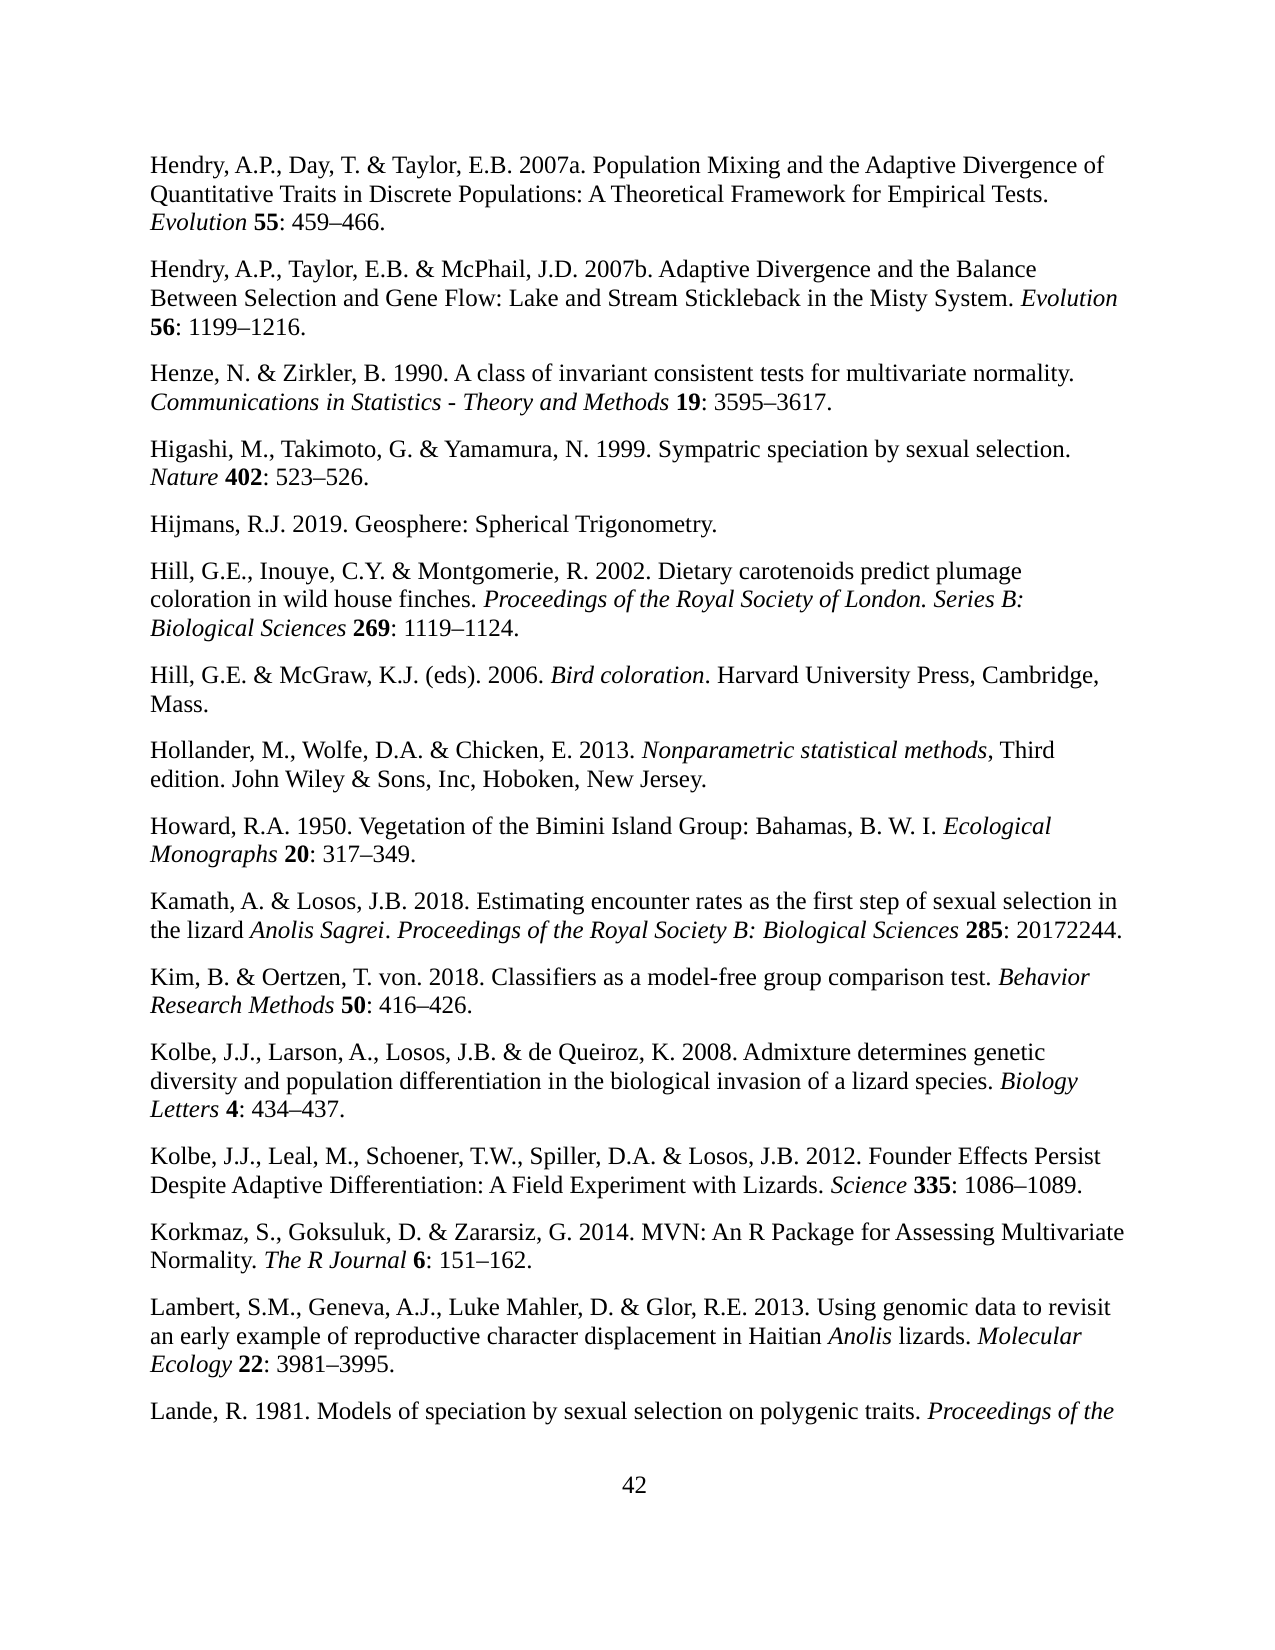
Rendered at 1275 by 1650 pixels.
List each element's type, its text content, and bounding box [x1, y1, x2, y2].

text Howard, R.A. 1950. Vegetation of the Bimini Island Group: Bahamas, B. W. I. Ecological Monographs 20: 317–349. [150, 811, 1125, 868]
text Hill, G.E. & McGraw, K.J. (eds). 2006. Bird coloration. Harvard University Press, Cambridge, Mass. [150, 660, 1125, 717]
text Higashi, M., Takimoto, G. & Yamamura, N. 1999. Sympatric speciation by sexual selection. Nature 402: 523–526. [150, 434, 1125, 491]
text Korkmaz, S., Goksuluk, D. & Zararsiz, G. 2014. MVN: An R Package for Assessing Multivariate Normality. The R Journal 6: 151–162. [150, 1217, 1125, 1274]
text Kamath, A. & Losos, J.B. 2018. Estimating encounter rates as the first step of sexual selection in the lizard Anolis Sagrei. Proceedings of the Royal Society B: Biological Sciences 285: 20172244. [150, 886, 1125, 944]
text Lande, R. 1981. Models of speciation by sexual selection on polygenic traits. Proceedings of the [150, 1396, 1125, 1425]
text Hijmans, R.J. 2019. Geosphere: Spherical Trigonometry. [150, 509, 1125, 538]
text Hollander, M., Wolfe, D.A. & Chicken, E. 2013. Nonparametric statistical methods, Third edition. John Wiley & Sons, Inc, Hoboken, New Jersey. [150, 735, 1125, 793]
text Kolbe, J.J., Leal, M., Schoener, T.W., Spiller, D.A. & Losos, J.B. 2012. Founder Effects Persist Despite Adaptive Differentiation: A Field Experiment with Lizards. Science 335: 1086–1089. [150, 1141, 1125, 1199]
text Kolbe, J.J., Larson, A., Losos, J.B. & de Queiroz, K. 2008. Admixture determines genetic diversity and population differentiation in the biological invasion of a lizard species. Biology Letters 4: 434–437. [150, 1037, 1125, 1123]
text Kim, B. & Oertzen, T. von. 2018. Classifiers as a model-free group comparison test. Behavior Research Methods 50: 416–426. [150, 962, 1125, 1019]
text Lambert, S.M., Geneva, A.J., Luke Mahler, D. & Glor, R.E. 2013. Using genomic data to revisit an early example of reproductive character displacement in Haitian Anolis lizards. Molecular Ecology 22: 3981–3995. [150, 1292, 1125, 1378]
text Hendry, A.P., Day, T. & Taylor, E.B. 2007a. Population Mixing and the Adaptive Divergence of Quantitative Traits in Discrete Populations: A Theoretical Framework for Empirical Tests. Evolution 55: 459–466. [150, 150, 1125, 236]
text Hendry, A.P., Taylor, E.B. & McPhail, J.D. 2007b. Adaptive Divergence and the Balance Between Selection and Gene Flow: Lake and Stream Stickleback in the Misty System. Evolution 56: 1199–1216. [150, 254, 1125, 340]
text Henze, N. & Zirkler, B. 1990. A class of invariant consistent tests for multivariate normality. Communications in Statistics - Theory and Methods 19: 3595–3617. [150, 358, 1125, 416]
text Hill, G.E., Inouye, C.Y. & Montgomerie, R. 2002. Dietary carotenoids predict plumage coloration in wild house finches. Proceedings of the Royal Society of London. Series B: Biological Sciences 269: 1119–1124. [150, 556, 1125, 642]
